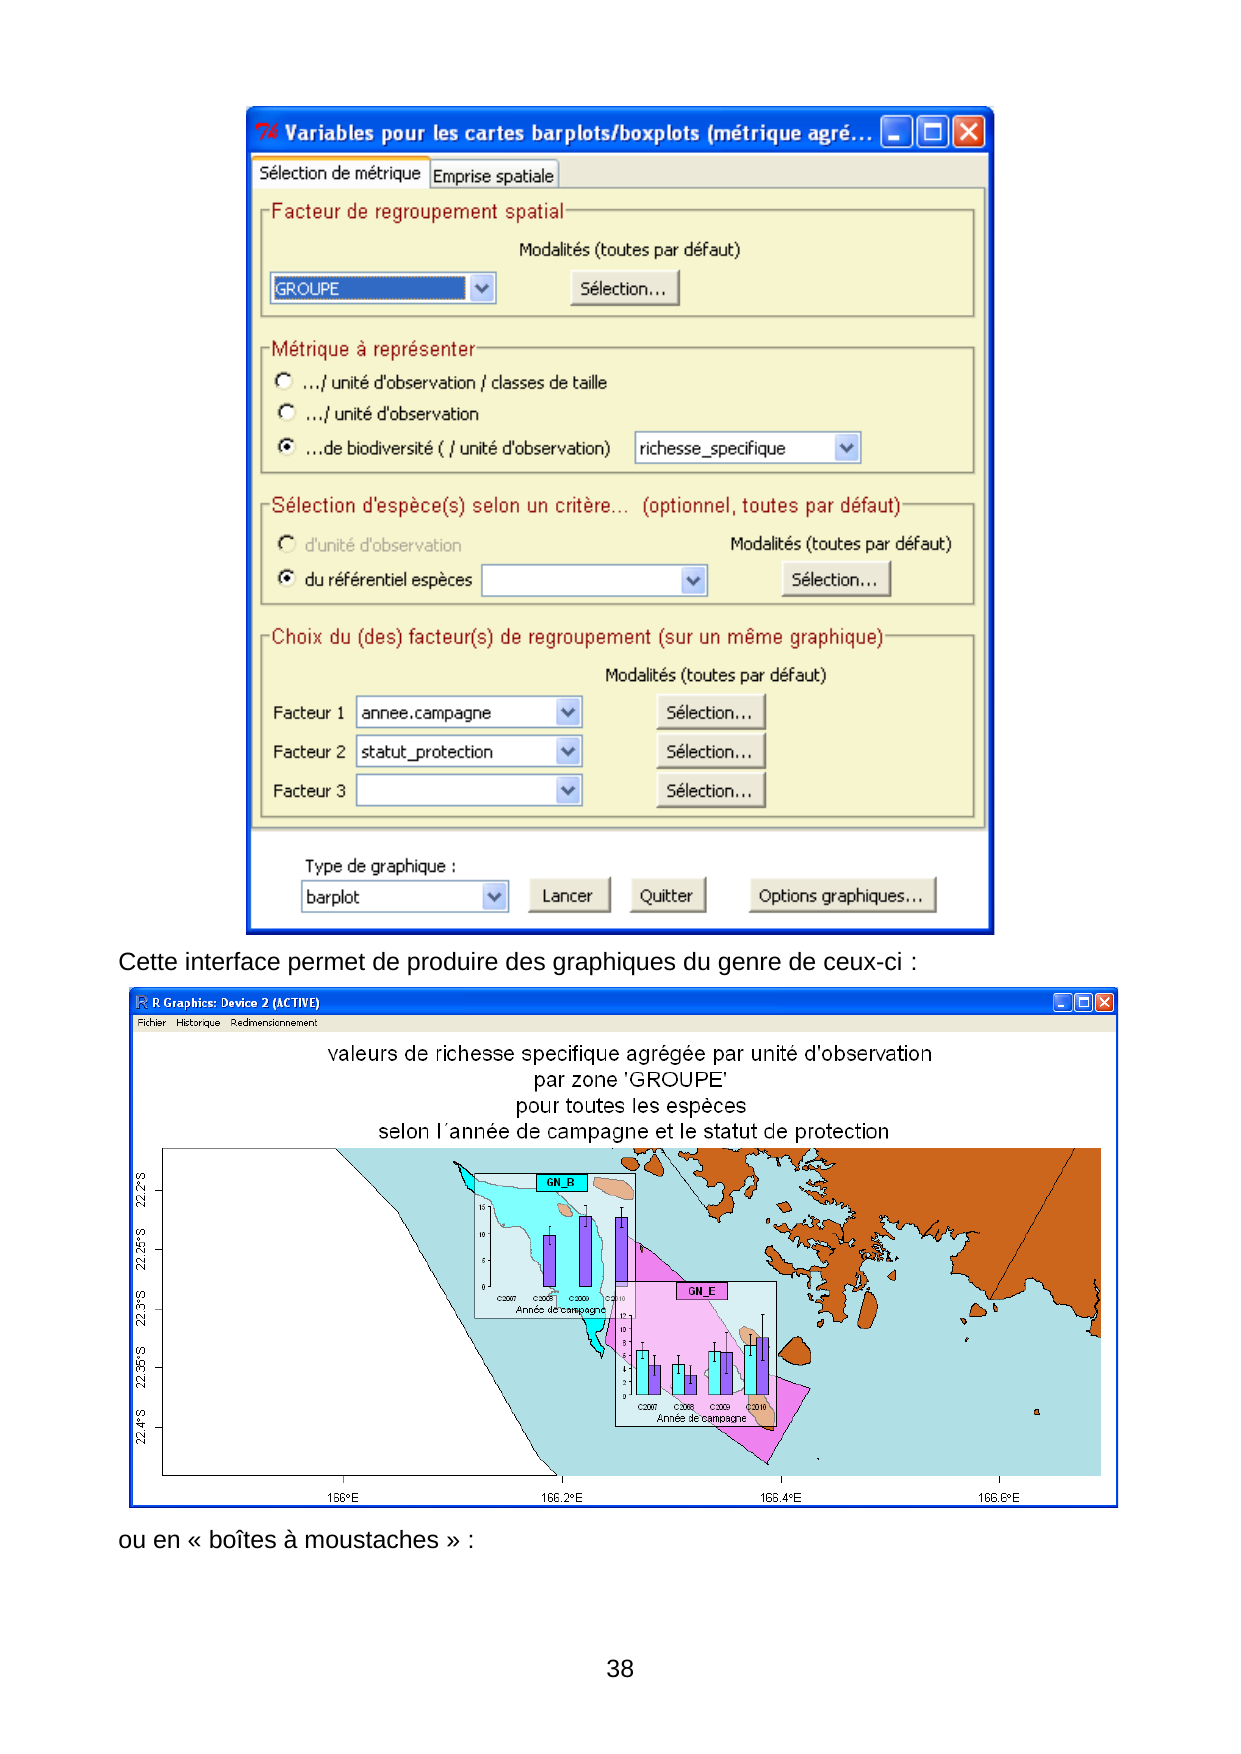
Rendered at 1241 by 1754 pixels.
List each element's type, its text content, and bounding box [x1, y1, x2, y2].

picture [246, 106, 995, 935]
text ou en « boîtes à moustaches » : [118, 1525, 1122, 1554]
picture [129, 987, 1119, 1508]
text Cette interface permet de produire des graphiques du genre de ceux-ci : [118, 947, 1122, 976]
